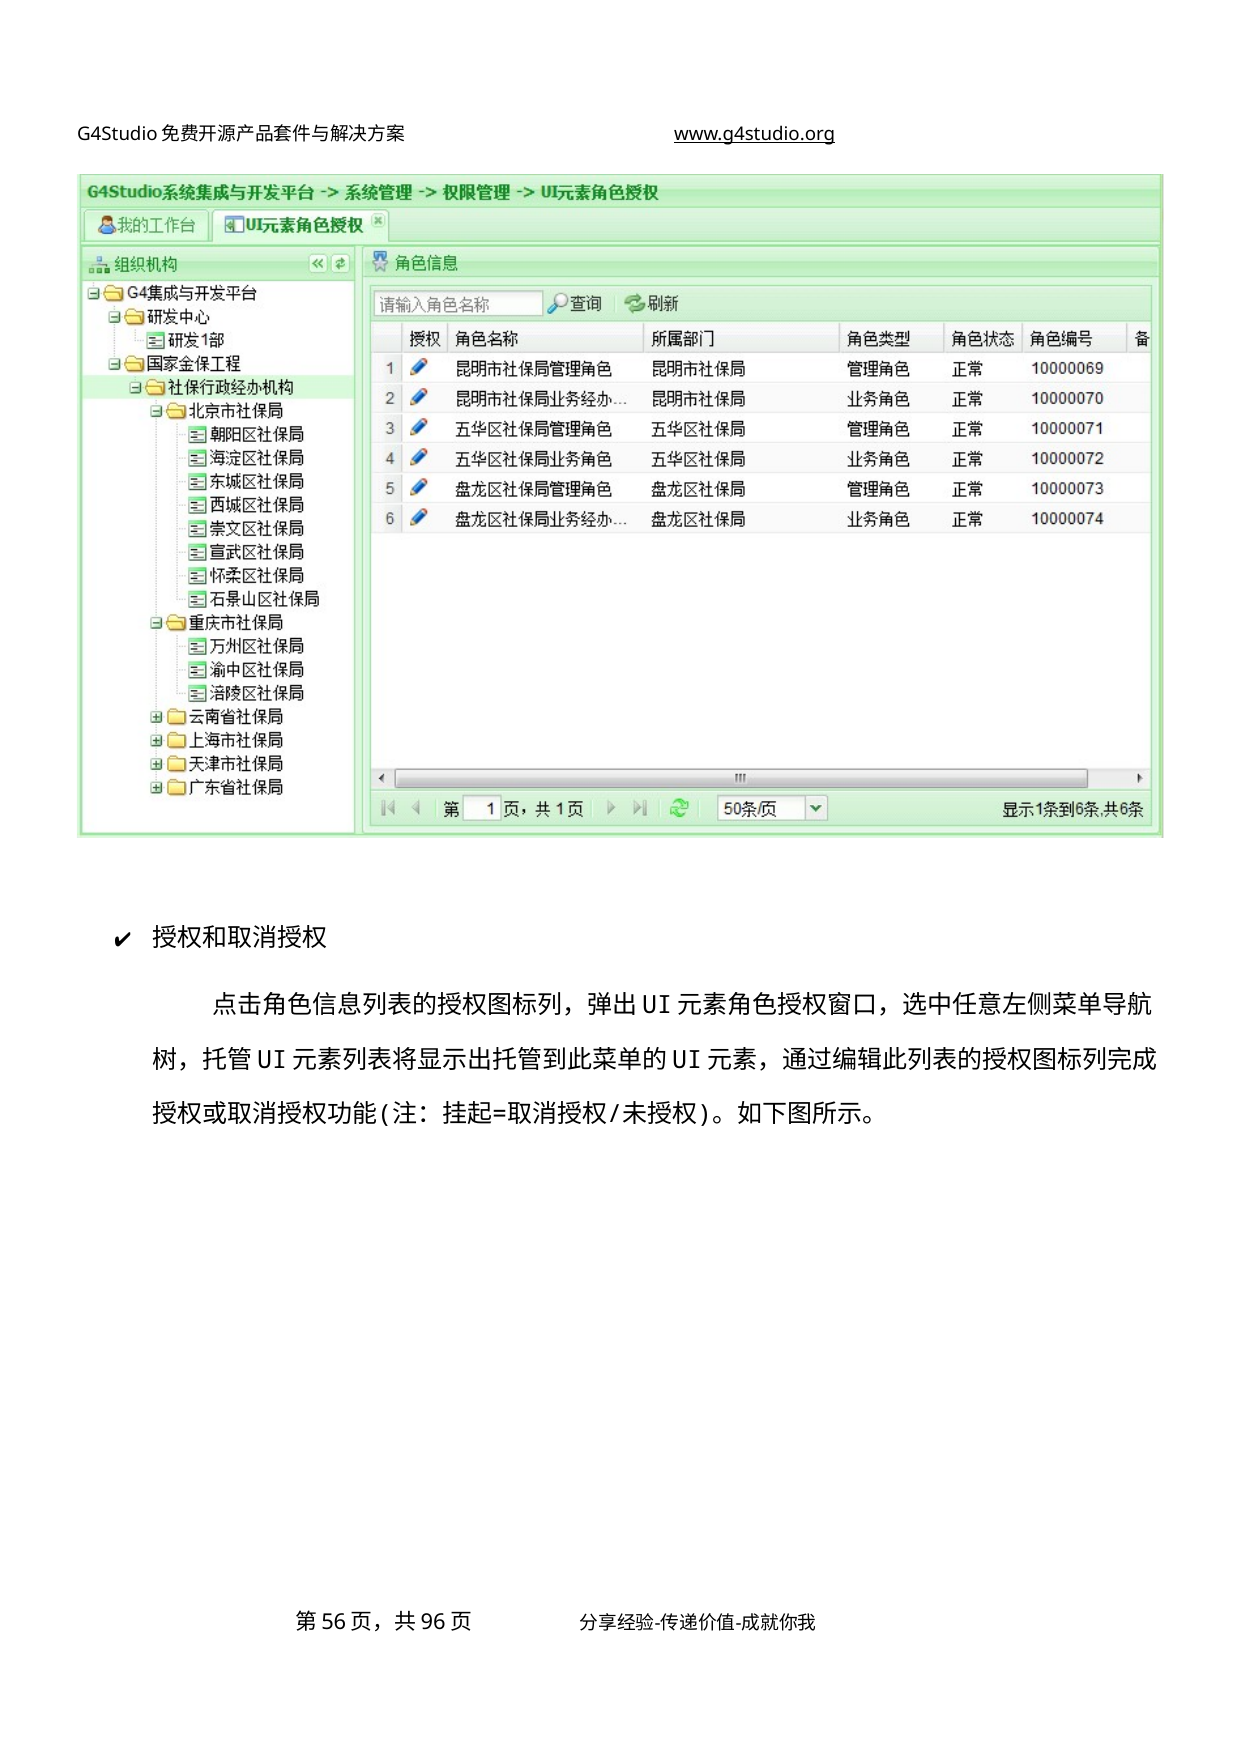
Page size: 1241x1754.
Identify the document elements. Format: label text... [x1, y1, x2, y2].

picture [76, 174, 1164, 838]
list 授权和取消授权 [114, 918, 1163, 954]
list 点击角色信息列表的授权图标列，弹出UI元素角色授权窗口，选中任意左侧菜单导航树，托管UI元素列表将显示出托管到此菜单的UI元素，通过编辑此列表的授权图标列完成授权或取消授权功能(注：挂起=取消授权/未授权)。如下图所示。 [114, 985, 1163, 1130]
